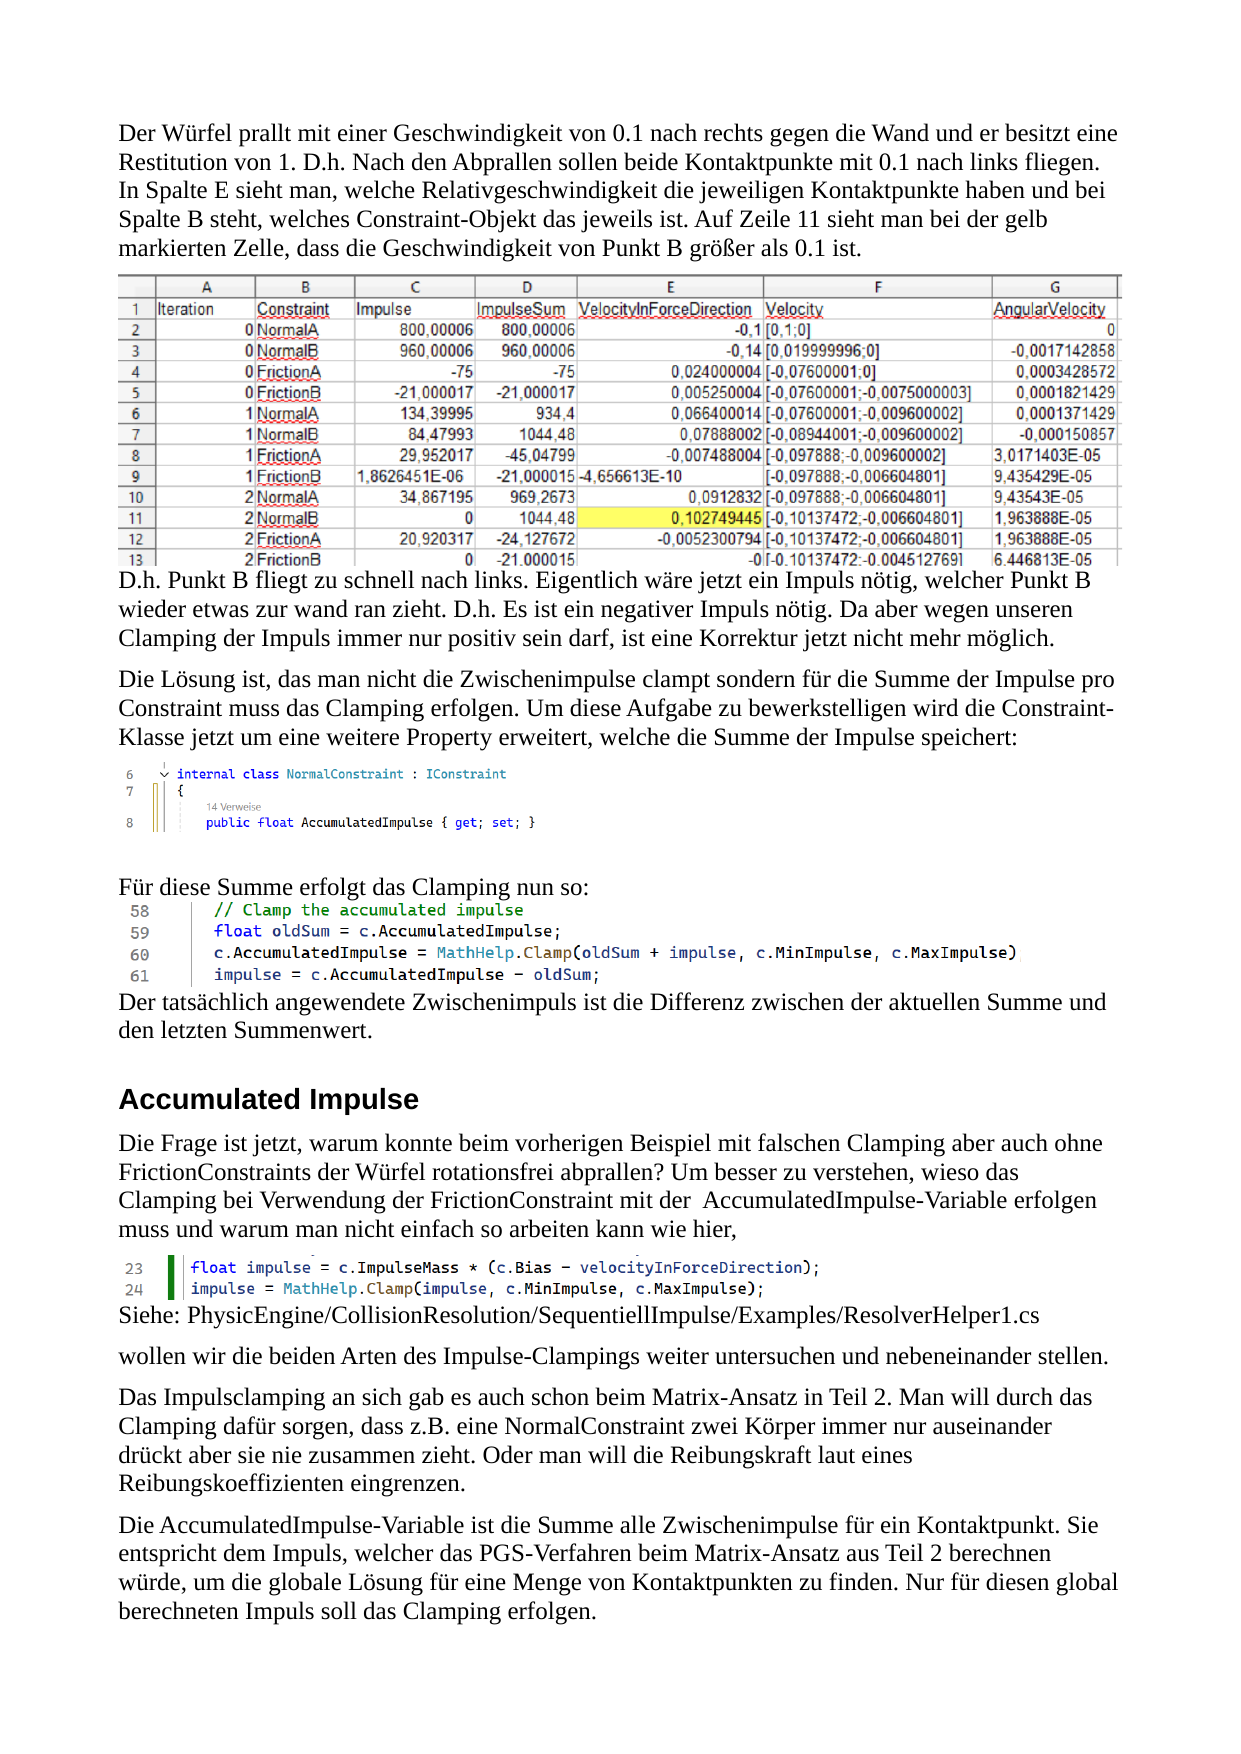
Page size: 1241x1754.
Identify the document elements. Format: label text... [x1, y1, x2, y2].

text Für diese Summe erfolgt das Clamping nun so: [118, 872, 1122, 901]
text Der tatsächlich angewendete Zwischenimpuls ist die Differenz zwischen der aktuellen Summe und den letzten Summenwert. [118, 914, 1122, 1044]
text Die Frage ist jetzt, warum konnte beim vorherigen Beispiel mit falschen Clamping aber auch ohne FrictionConstraints der Würfel rotationsfrei abprallen? Um besser zu verstehen, wieso das Clamping bei Verwendung der FrictionConstraint mit der AccumulatedImpulse-Variable erfolgen muss und warum man nicht einfach so arbeiten kann wie hier, [118, 1128, 1122, 1243]
picture [123, 902, 1021, 987]
text wollen wir die beiden Arten des Impulse-Clampings weiter untersuchen und nebeneinander stellen. [118, 1341, 1122, 1370]
text Die AccumulatedImpulse-Variable ist die Summe alle Zwischenimpulse für ein Kontaktpunkt. Sie entspricht dem Impuls, welcher das PGS-Verfahren beim Matrix-Ansatz aus Teil 2 berechnen würde, um die globale Lösung für eine Menge von Kontaktpunkten zu finden. Nur für diesen global berechneten Impuls soll das Clamping erfolgen. [118, 1510, 1122, 1625]
picture [118, 1255, 822, 1300]
picture [118, 762, 539, 832]
subtitle Accumulated Impulse [118, 1082, 1122, 1115]
text Der Würfel prallt mit einer Geschwindigkeit von 0.1 nach rechts gegen die Wand und er besitzt eine Restitution von 1. D.h. Nach den Abprallen sollen beide Kontaktpunkte mit 0.1 nach links fliegen. In Spalte E sieht man, welche Relativgeschwindigkeit die jeweiligen Kontaktpunkte haben und bei Spalte B steht, welches Constraint-Objekt das jeweils ist. Auf Zeile 11 sieht man bei der gelb markierten Zelle, dass die Geschwindigkeit von Punkt B größer als 0.1 ist. [118, 118, 1122, 262]
text D.h. Punkt B fliegt zu schnell nach links. Eigentlich wäre jetzt ein Impuls nötig, welcher Punkt B wieder etwas zur wand ran zieht. D.h. Es ist ein negativer Impuls nötig. Da aber wegen unseren Clamping der Impuls immer nur positiv sein darf, ist eine Korrektur jetzt nicht mehr möglich. [118, 566, 1122, 652]
text Die Lösung ist, das man nicht die Zwischenimpulse clampt sondern für die Summe der Impulse pro Constraint muss das Clamping erfolgen. Um diese Aufgabe zu bewerkstelligen wird die Constraint-Klasse jetzt um eine weitere Property erweitert, welche die Summe der Impulse speichert: [118, 664, 1122, 750]
text Siehe: PhysicEngine/CollisionResolution/SequentiellImpulse/Examples/ResolverHelper1.cs [118, 1255, 1122, 1328]
picture [118, 274, 1123, 566]
text Das Impulsclamping an sich gab es auch schon beim Matrix-Ansatz in Teil 2. Man will durch das Clamping dafür sorgen, dass z.B. eine NormalConstraint zwei Körper immer nur auseinander drückt aber sie nie zusammen zieht. Oder man will die Reibungskraft laut eines Reibungskoeffizienten eingrenzen. [118, 1382, 1122, 1497]
